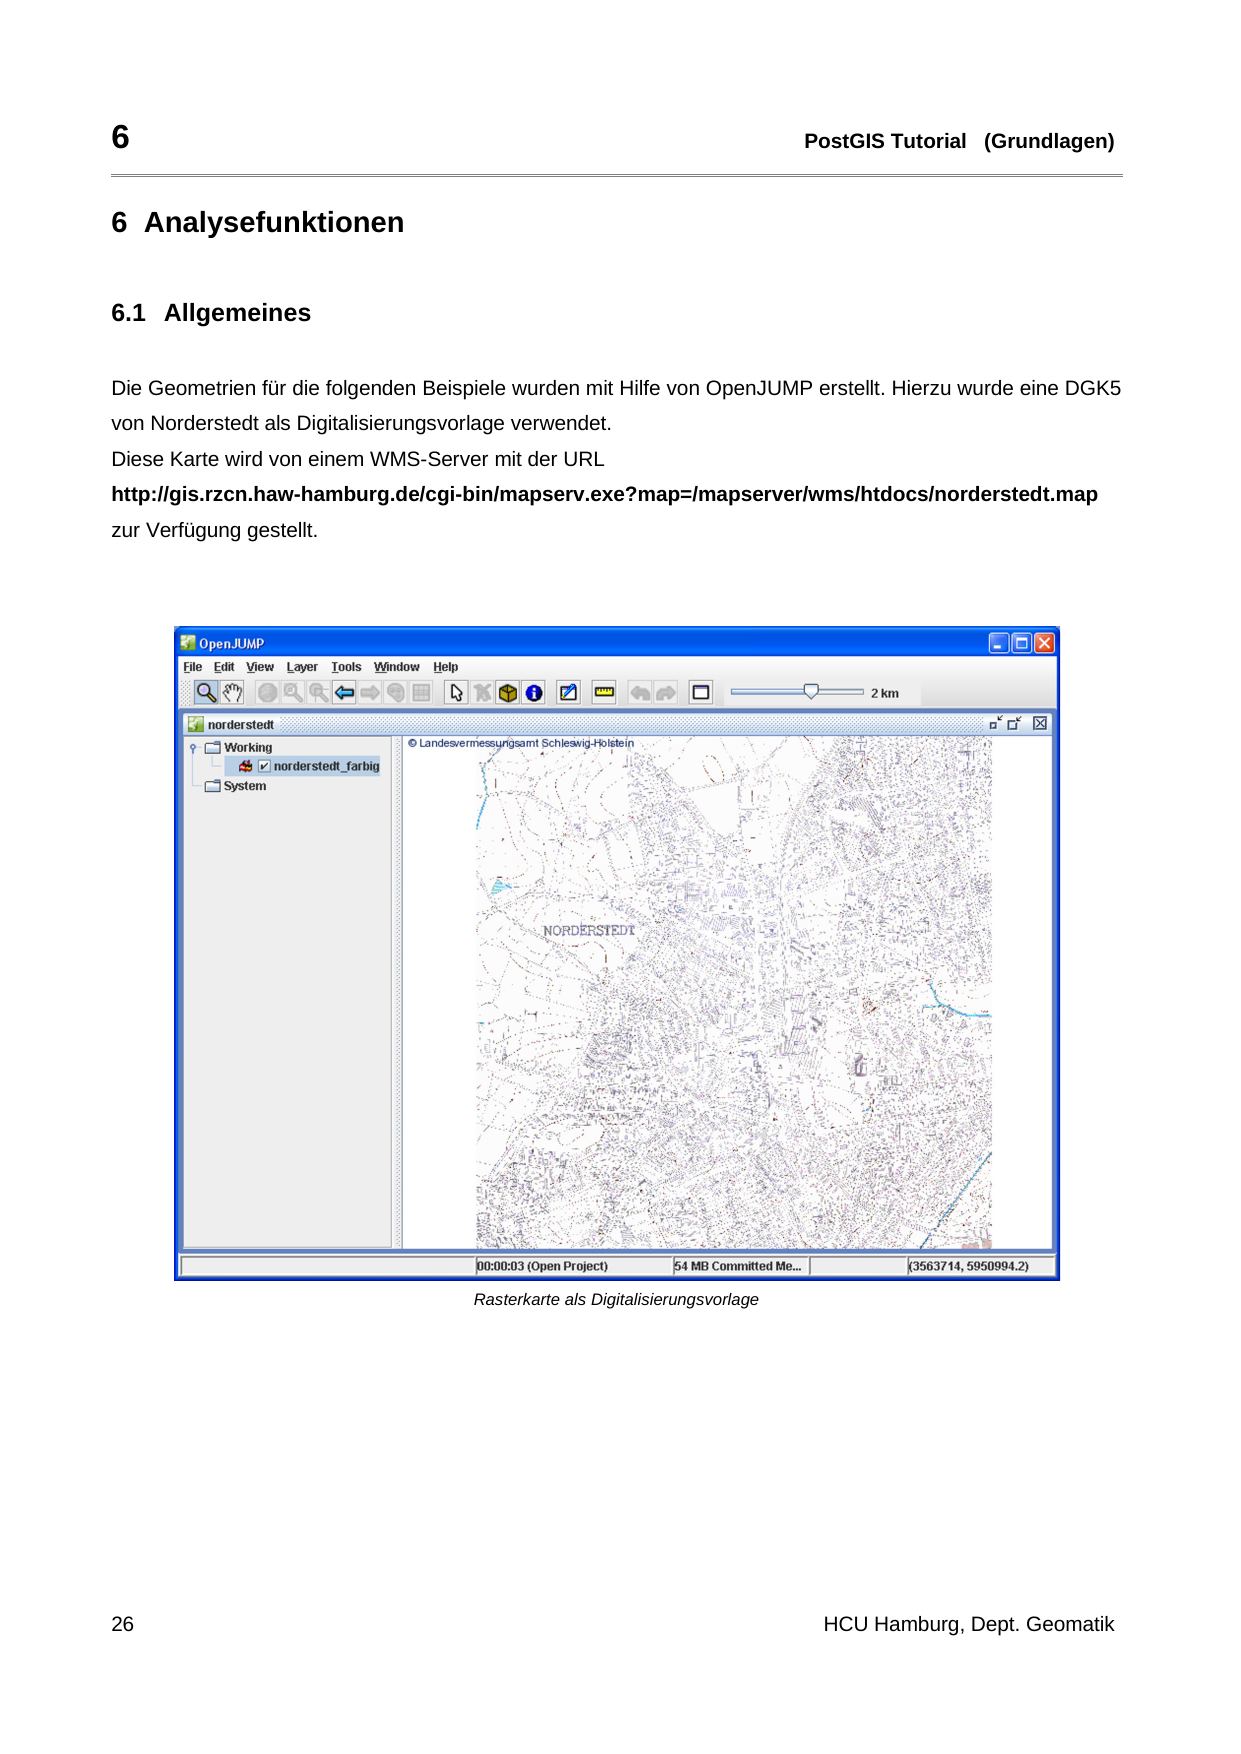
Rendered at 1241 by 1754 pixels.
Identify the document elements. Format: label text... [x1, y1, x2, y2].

text zur Verfügung gestellt. [111, 519, 1123, 542]
subtitle Allgemeines [111, 299, 1123, 327]
subtitle Analysefunktionen [111, 206, 1123, 238]
text Diese Karte wird von einem WMS-Server mit der URL [111, 447, 1123, 471]
text http://gis.rzcn.haw-hamburg.de/cgi-bin/mapserv.exe?map=/mapserver/wms/htdocs/norderstedt.map [111, 483, 1123, 506]
text Rasterkarte als Digitalisierungsvorlage [111, 626, 1123, 1309]
text Die Geometrien für die folgenden Beispiele wurden mit Hilfe von OpenJUMP erstellt. Hierzu wurde eine DGK5 von Norderstedt als Digitalisierungsvorlage verwendet. [111, 377, 1123, 435]
picture [174, 626, 1061, 1281]
